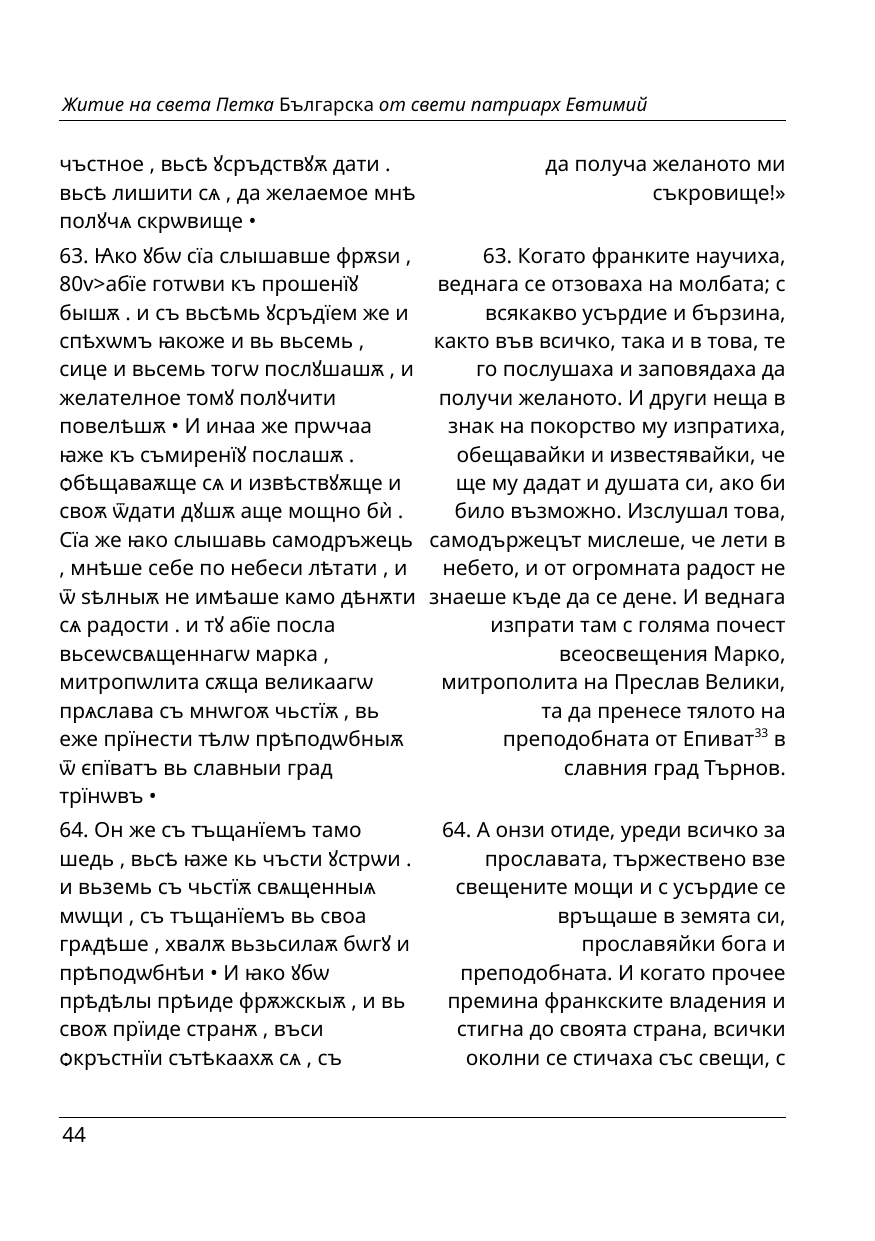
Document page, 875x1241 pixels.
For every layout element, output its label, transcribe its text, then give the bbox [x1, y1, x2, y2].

table_cell 63. Когато франките научиха, веднага се отзоваха на молбата; с всякакво усърдие и бързина, както във всичко, така и в това, те го послушаха и заповядаха да получи желаното. И други неща в знак на покорство му изпратиха, обещавайки и известявайки, че ще му дадат и душата си, ако би било възможно. Изслушал това, самодържецът мислеше, че лети в небето, и от огромната радост не знаеше къде да се дене. И веднага изпрати там с голяма почест всеосвещения Марко, митрополита на Преслав Велики, та да пренесе тялото на преподобната от Епиват33 в славния град Търнов. [422, 241, 786, 815]
table_cell 64. Он же съ тъщанїемъ тамо шедь , вьсѣ ꙗже кь чъсти ꙋстрѡи . и вьземь съ чьстїѫ свѧщенныѧ мѡщи , съ тъщанїемъ вь своа грѧдѣше , хвалѫ вьзьсилаѫ бѡгꙋ и прѣподѡбнѣи • И ꙗко ꙋбѡ прѣдѣлы прѣиде фрѫжскыѫ , и вь своѫ прїиде странѫ , въси ѻкръстнїи сътѣкаахѫ сѧ , съ [59, 815, 422, 1071]
table_cell да получа желаното ми съкровище!» [422, 150, 786, 241]
table_cell 63. Ꙗко ꙋбѡ сїа слышавше фрѫѕи , 80v>абїе готѡви къ прошенїꙋ бышѫ . и съ вьсѣмь ꙋсръдїем же и спѣхѡмъ ꙗкоже и вь вьсемь , сице и вьсемь тогѡ послꙋшашѫ , и желателное томꙋ полꙋчити повелѣшѫ • И инаа же прѡчаа ꙗже къ съмиренїꙋ послашѫ . ѻбѣщаваѫще сѧ и извѣствꙋѫще и своѫ ѿдати дꙋшѫ аще мощно бѝ . Сїа же ꙗко слышавь самодръжець , мнѣше себе по небеси лѣтати , и ѿ ѕѣлныѫ не имѣаше камо дѣнѫти сѧ радости . и тꙋ абїе посла вьсеѡсвѧщеннагѡ марка , митропѡлита сѫща великаагѡ прѧслава съ мнѡгоѫ чьстїѫ , вь еже прїнести тѣлѡ прѣподѡбныѫ ѿ єпїватъ вь славныи град трїнѡвъ • [59, 241, 422, 815]
table_cell 64. А онзи отиде, уреди всичко за прославата, тържествено взе свещените мощи и с усърдие се връщаше в земята си, прославяйки бога и преподобната. И когато прочее премина франкските владения и стигна до своята страна, всички околни се стичаха със свещи, с [422, 815, 786, 1071]
table_cell чъстное , вьсѣ ꙋсръдствꙋѫ дати . вьсѣ лишити сѧ , да желаемое мнѣ полꙋчѧ скрѡвище • [59, 150, 422, 241]
